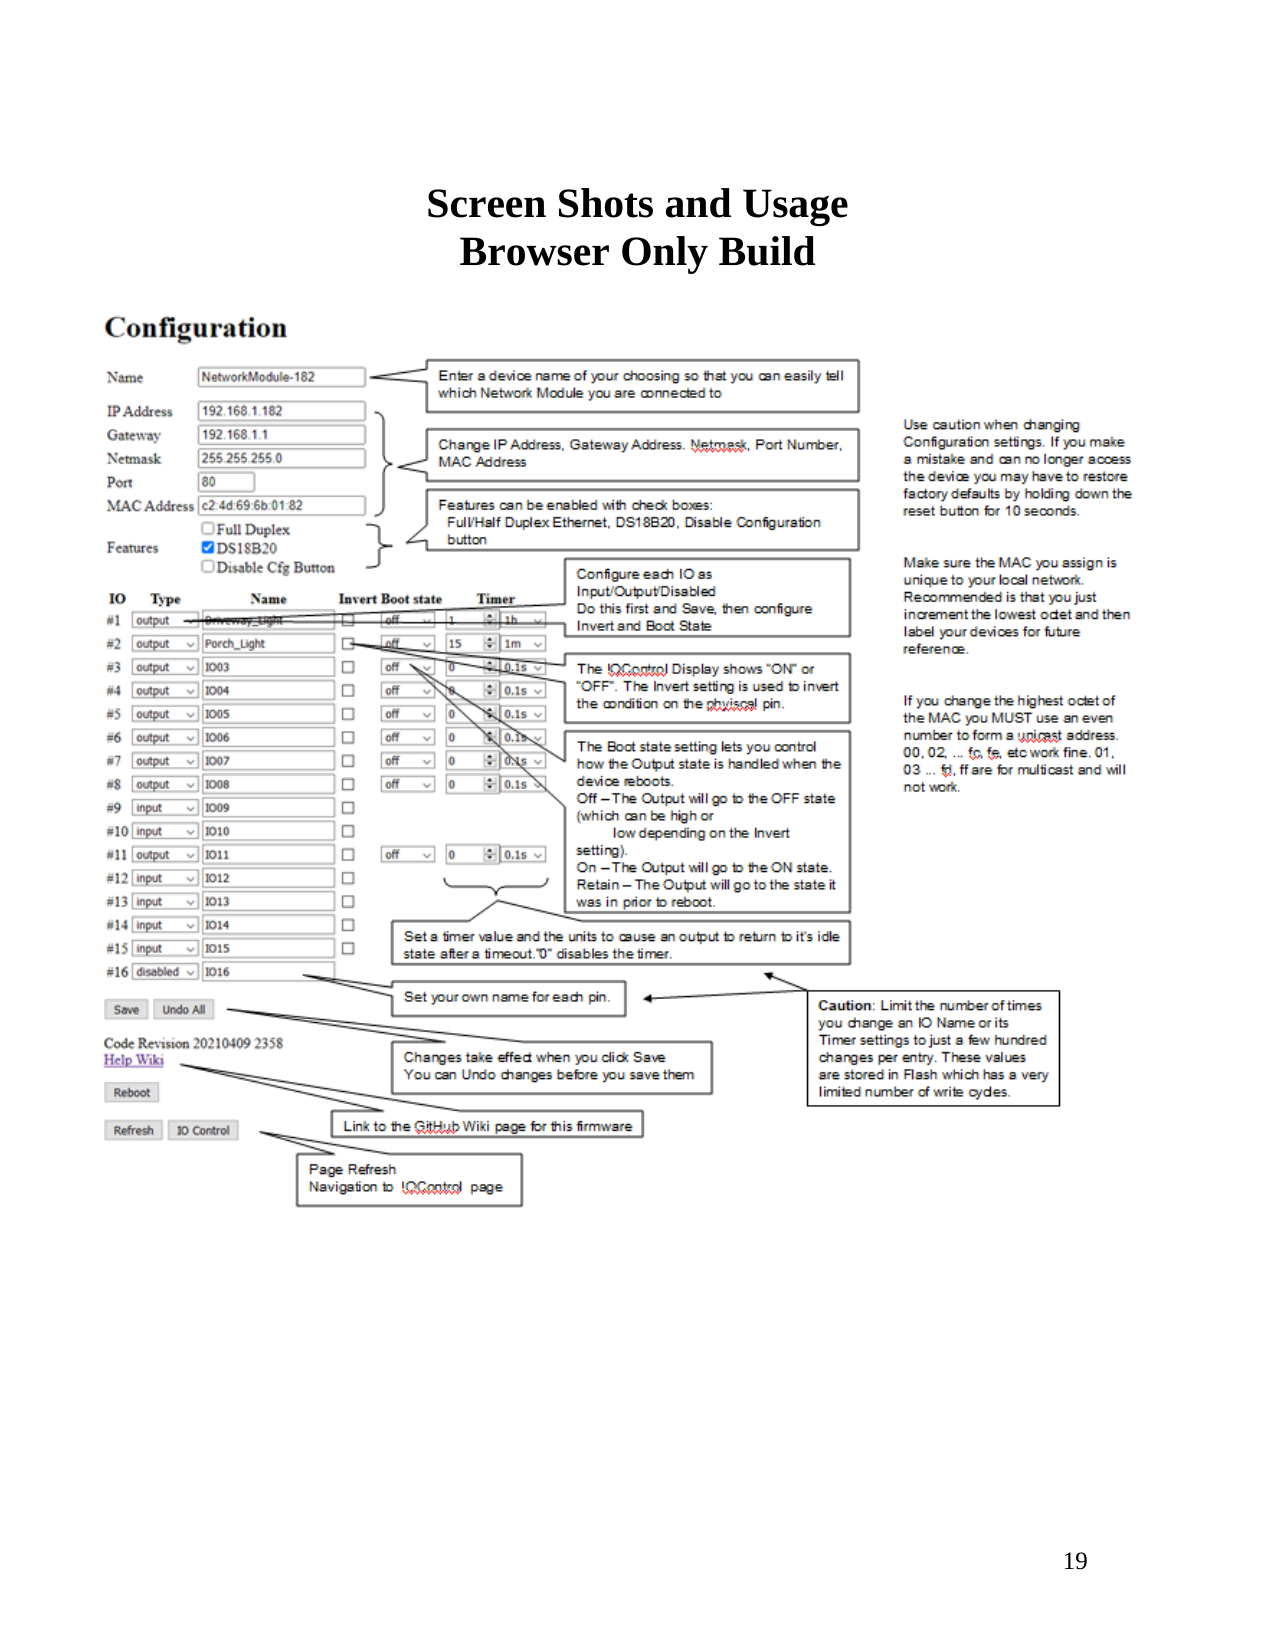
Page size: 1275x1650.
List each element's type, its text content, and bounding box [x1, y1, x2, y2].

picture [93, 303, 1154, 1219]
text Browser Only Build [187, 227, 1087, 274]
text Screen Shots and Usage [187, 179, 1087, 227]
